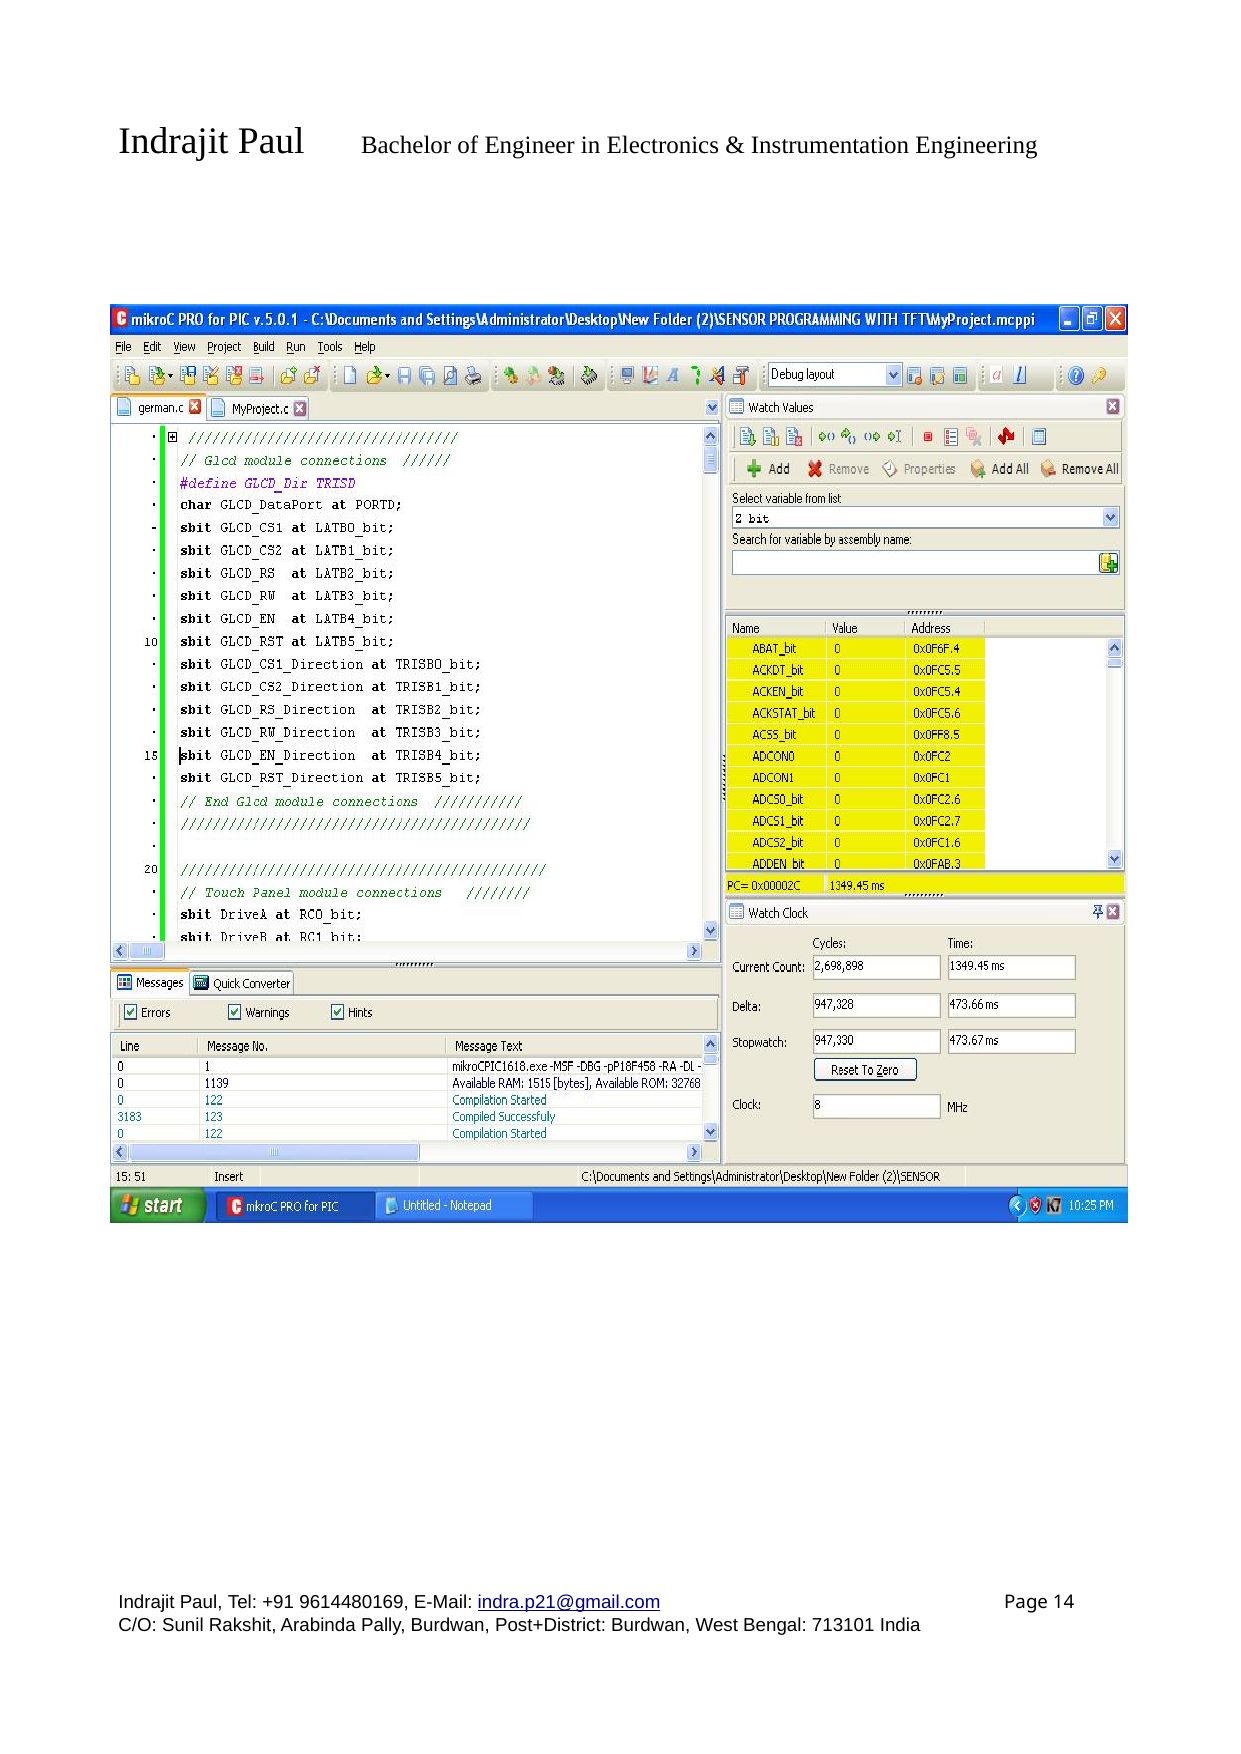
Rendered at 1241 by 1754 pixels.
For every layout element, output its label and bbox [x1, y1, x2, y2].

picture [110, 304, 1131, 1226]
